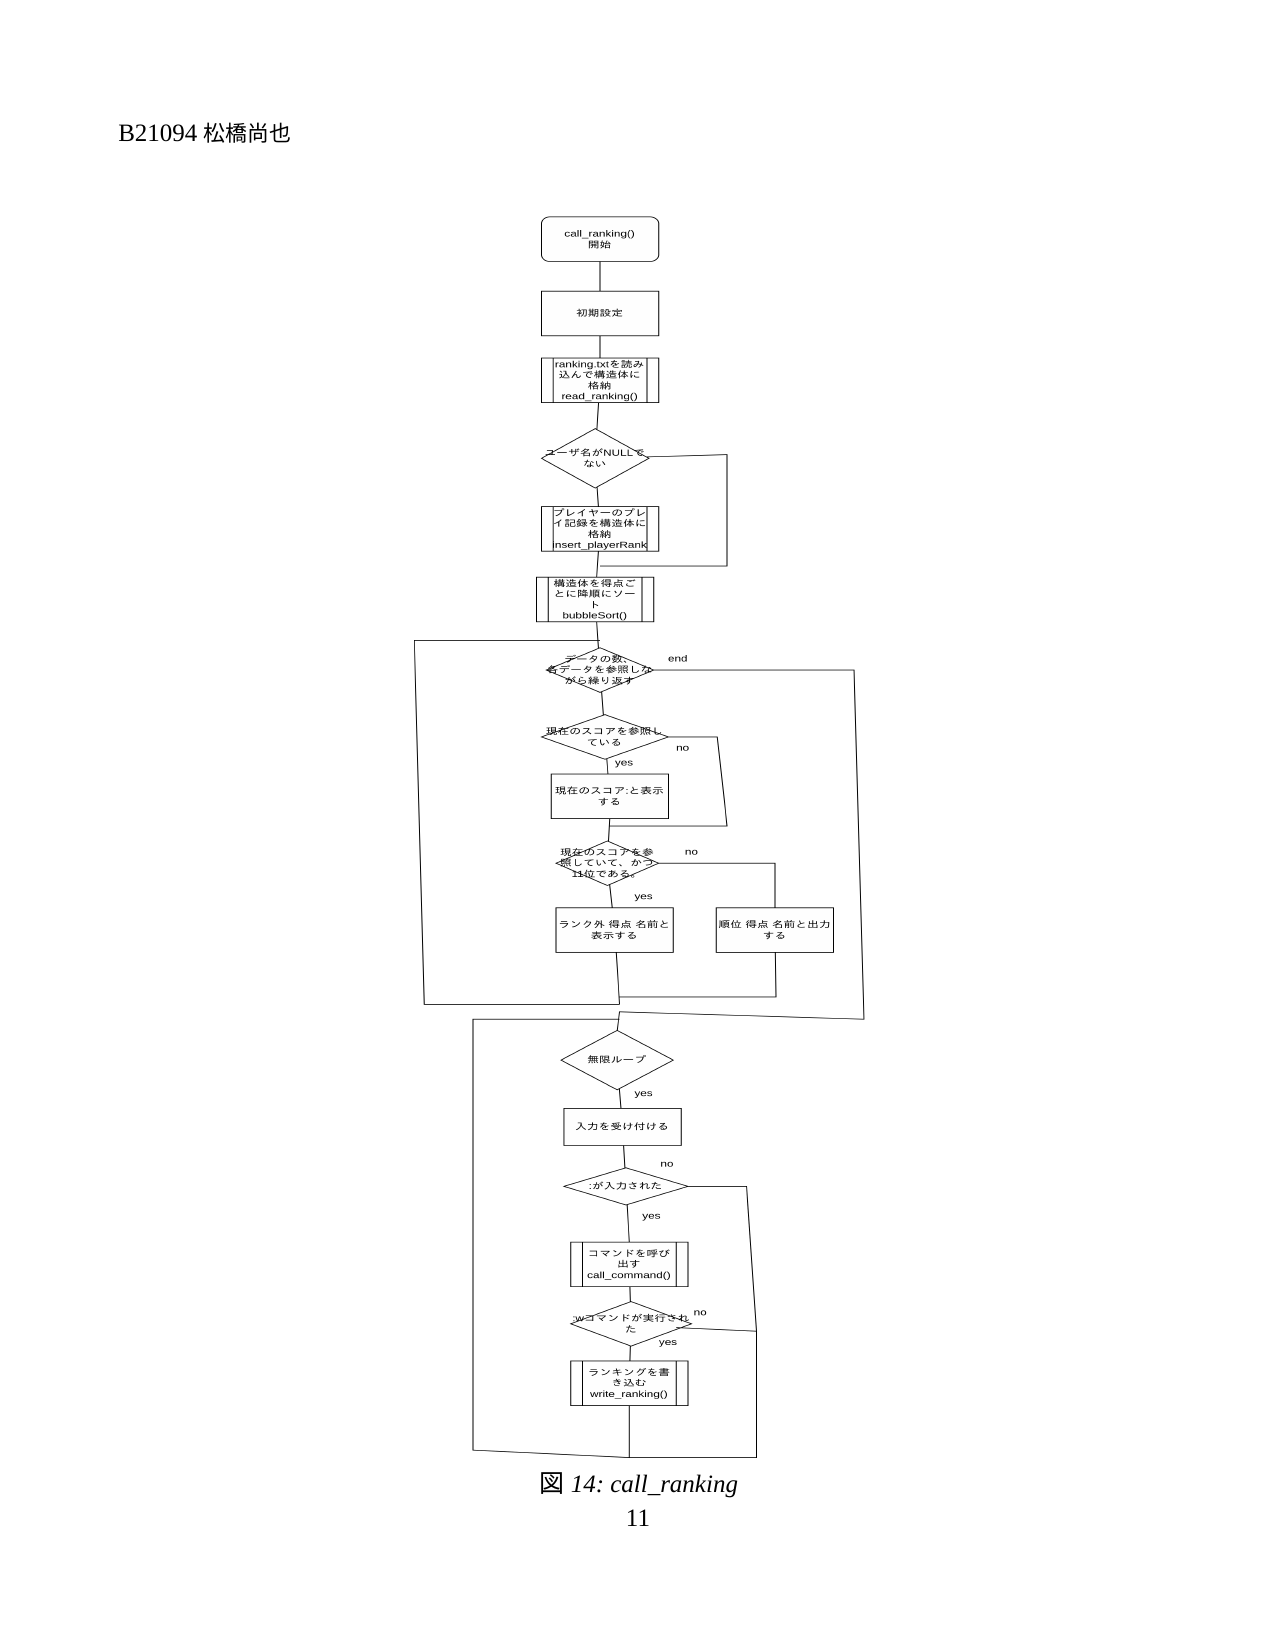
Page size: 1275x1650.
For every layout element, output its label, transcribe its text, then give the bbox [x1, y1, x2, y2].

text 図 14: call_ranking [404, 1466, 874, 1499]
picture [404, 209, 875, 1466]
